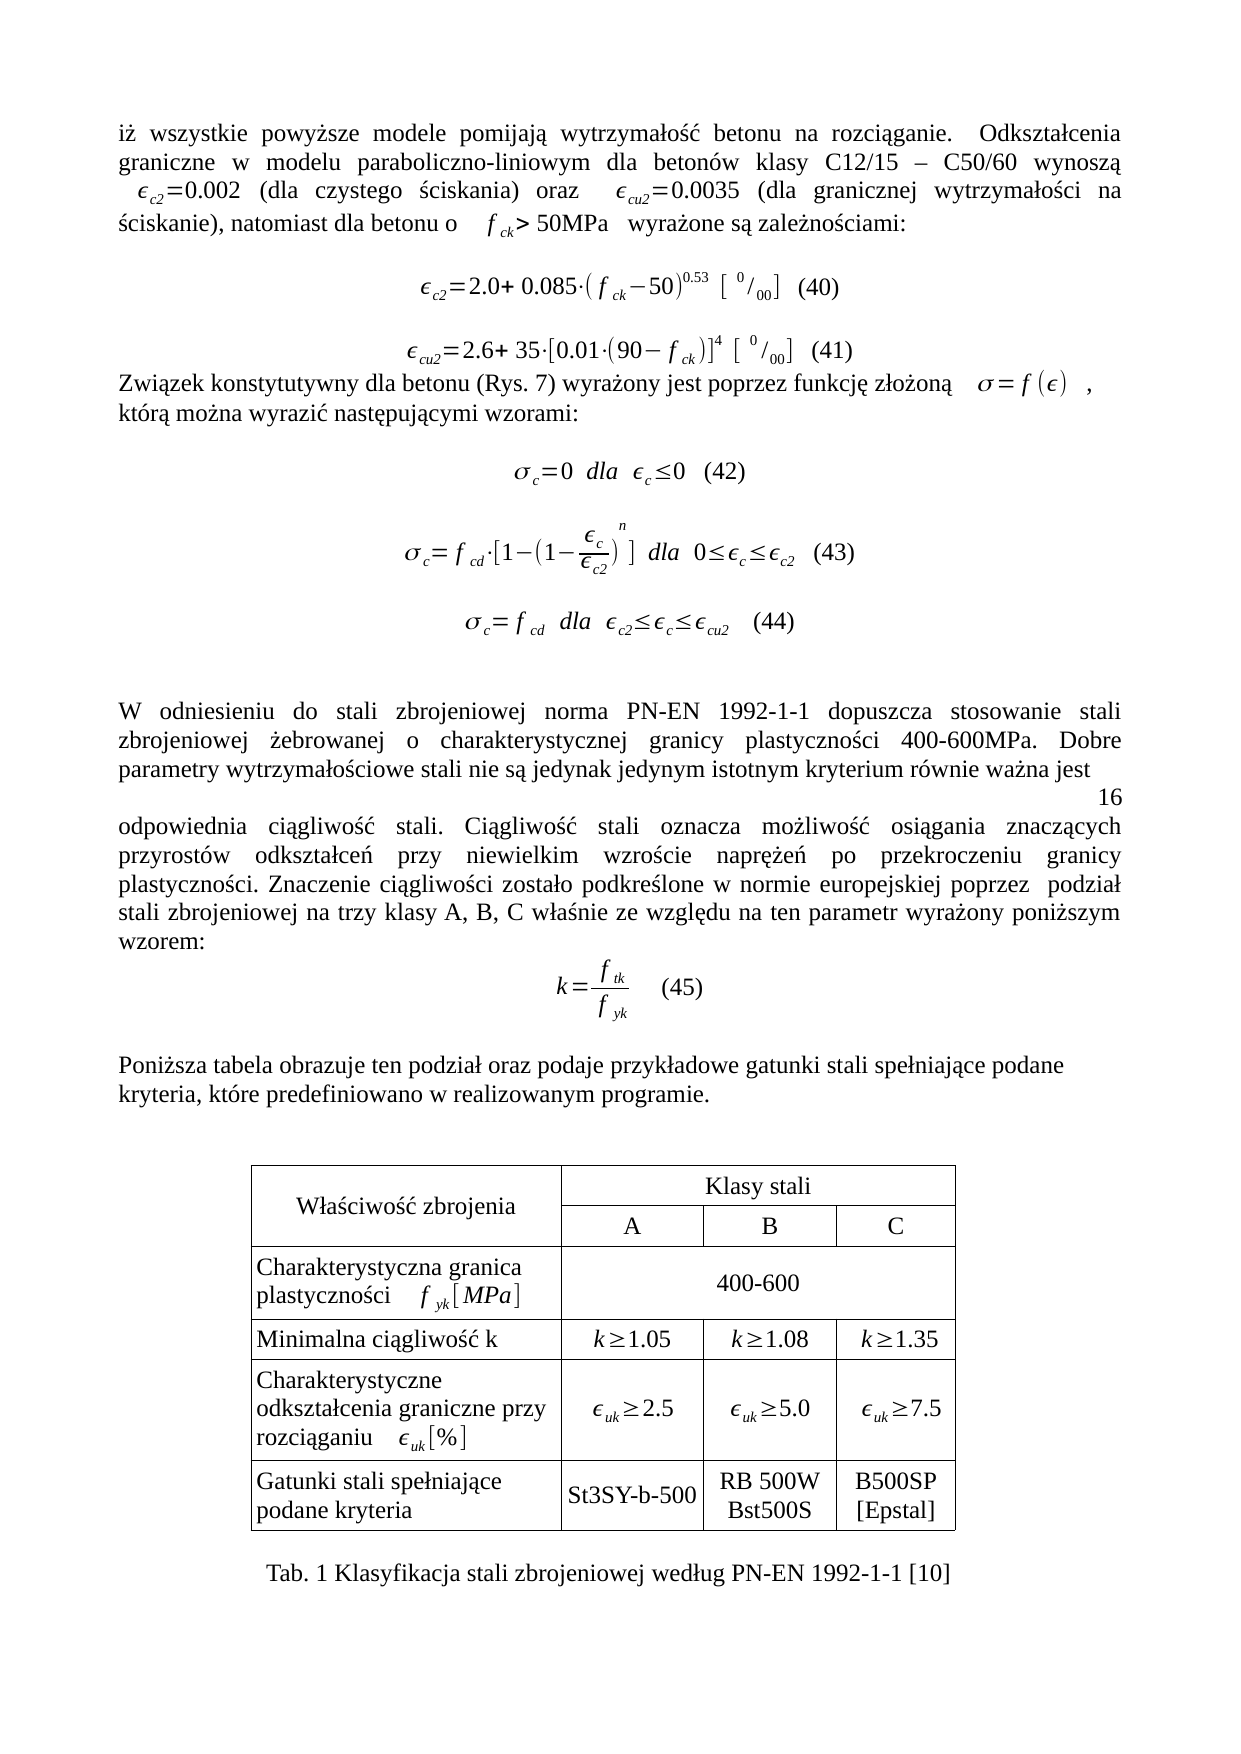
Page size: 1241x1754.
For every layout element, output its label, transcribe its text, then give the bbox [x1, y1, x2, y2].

table_cell [837, 1320, 955, 1359]
text (45) [118, 955, 1122, 1021]
table_cell [562, 1320, 703, 1359]
table_cell [837, 1360, 955, 1460]
table_cell [562, 1360, 703, 1460]
table_header Właściwość zbrojenia [252, 1166, 561, 1246]
table_cell [704, 1320, 836, 1359]
table_cell C [837, 1206, 955, 1246]
table_cell RB 500W Bst500S [704, 1461, 836, 1529]
table_cell B500SP [Epstal] [837, 1461, 955, 1529]
table_cell Minimalna ciągliwość k [252, 1320, 561, 1359]
text Związek konstytutywny dla betonu (Rys. 7) wyrażony jest poprzez funkcję złożoną , którą można wyrazić następującymi wzorami: [118, 368, 1122, 427]
text (41) [118, 333, 1122, 368]
table_cell [704, 1360, 836, 1460]
text Poniższa tabela obrazuje ten podział oraz podaje przykładowe gatunki stali spełniające podane kryteria, które predefiniowano w realizowanym programie. [118, 1050, 1122, 1108]
table_cell 400-600 [562, 1247, 955, 1318]
table_cell Charakterystyczna granica plastyczności [252, 1247, 561, 1318]
table_header Klasy stali [562, 1166, 955, 1205]
table_cell Charakterystyczne odkształcenia graniczne przy rozciąganiu [252, 1360, 561, 1460]
table_cell St3SY-b-500 [562, 1461, 703, 1529]
text 16 [118, 782, 1122, 811]
table_cell A [562, 1206, 703, 1246]
table_cell Gatunki stali spełniające podane kryteria [252, 1461, 561, 1529]
text W odniesieniu do stali zbrojeniowej norma PN-EN 1992-1-1 dopuszcza stosowanie stali zbrojeniowej żebrowanej o charakterystycznej granicy plastyczności 400-600MPa. Dobre parametry wytrzymałościowe stali nie są jedynak jedynym istotnym kryterium równie ważna jest [118, 696, 1122, 782]
text (43) [118, 517, 1122, 577]
text Norma PN-EN 1992-1-1 dopuszcza również stosowanie prostokątnego rozkładu naprężeń dla analizy uproszczonej przekrojów. W przypadku realizowanego programu wykorzystano zależność paraboliczno-liniową (Rys. 7) oraz wartości granicznych odkształceń . Warto zauważyć iż wszystkie powyższe modele pomijają wytrzymałość betonu na rozciąganie. Odkształcenia graniczne w modelu paraboliczno-liniowym dla betonów klasy C12/15 – C50/60 wynoszą (dla czystego ściskania) oraz (dla granicznej wytrzymałości na ściskanie), natomiast dla betonu o wyrażone są zależnościami: [118, 118, 1122, 240]
text (44) [118, 606, 1122, 639]
text (40) [118, 269, 1122, 304]
text Tab. 1 Klasyfikacja stali zbrojeniowej według PN-EN 1992-1-1 [10] [118, 1558, 1122, 1587]
table_cell B [704, 1206, 836, 1246]
text (42) [118, 456, 1122, 517]
text odpowiednia ciągliwość stali. Ciągliwość stali oznacza możliwość osiągania znaczących przyrostów odkształceń przy niewielkim wzroście naprężeń po przekroczeniu granicy plastyczności. Znaczenie ciągliwości zostało podkreślone w normie europejskiej poprzez podział stali zbrojeniowej na trzy klasy A, B, C właśnie ze względu na ten parametr wyrażony poniższym wzorem: [118, 811, 1122, 955]
